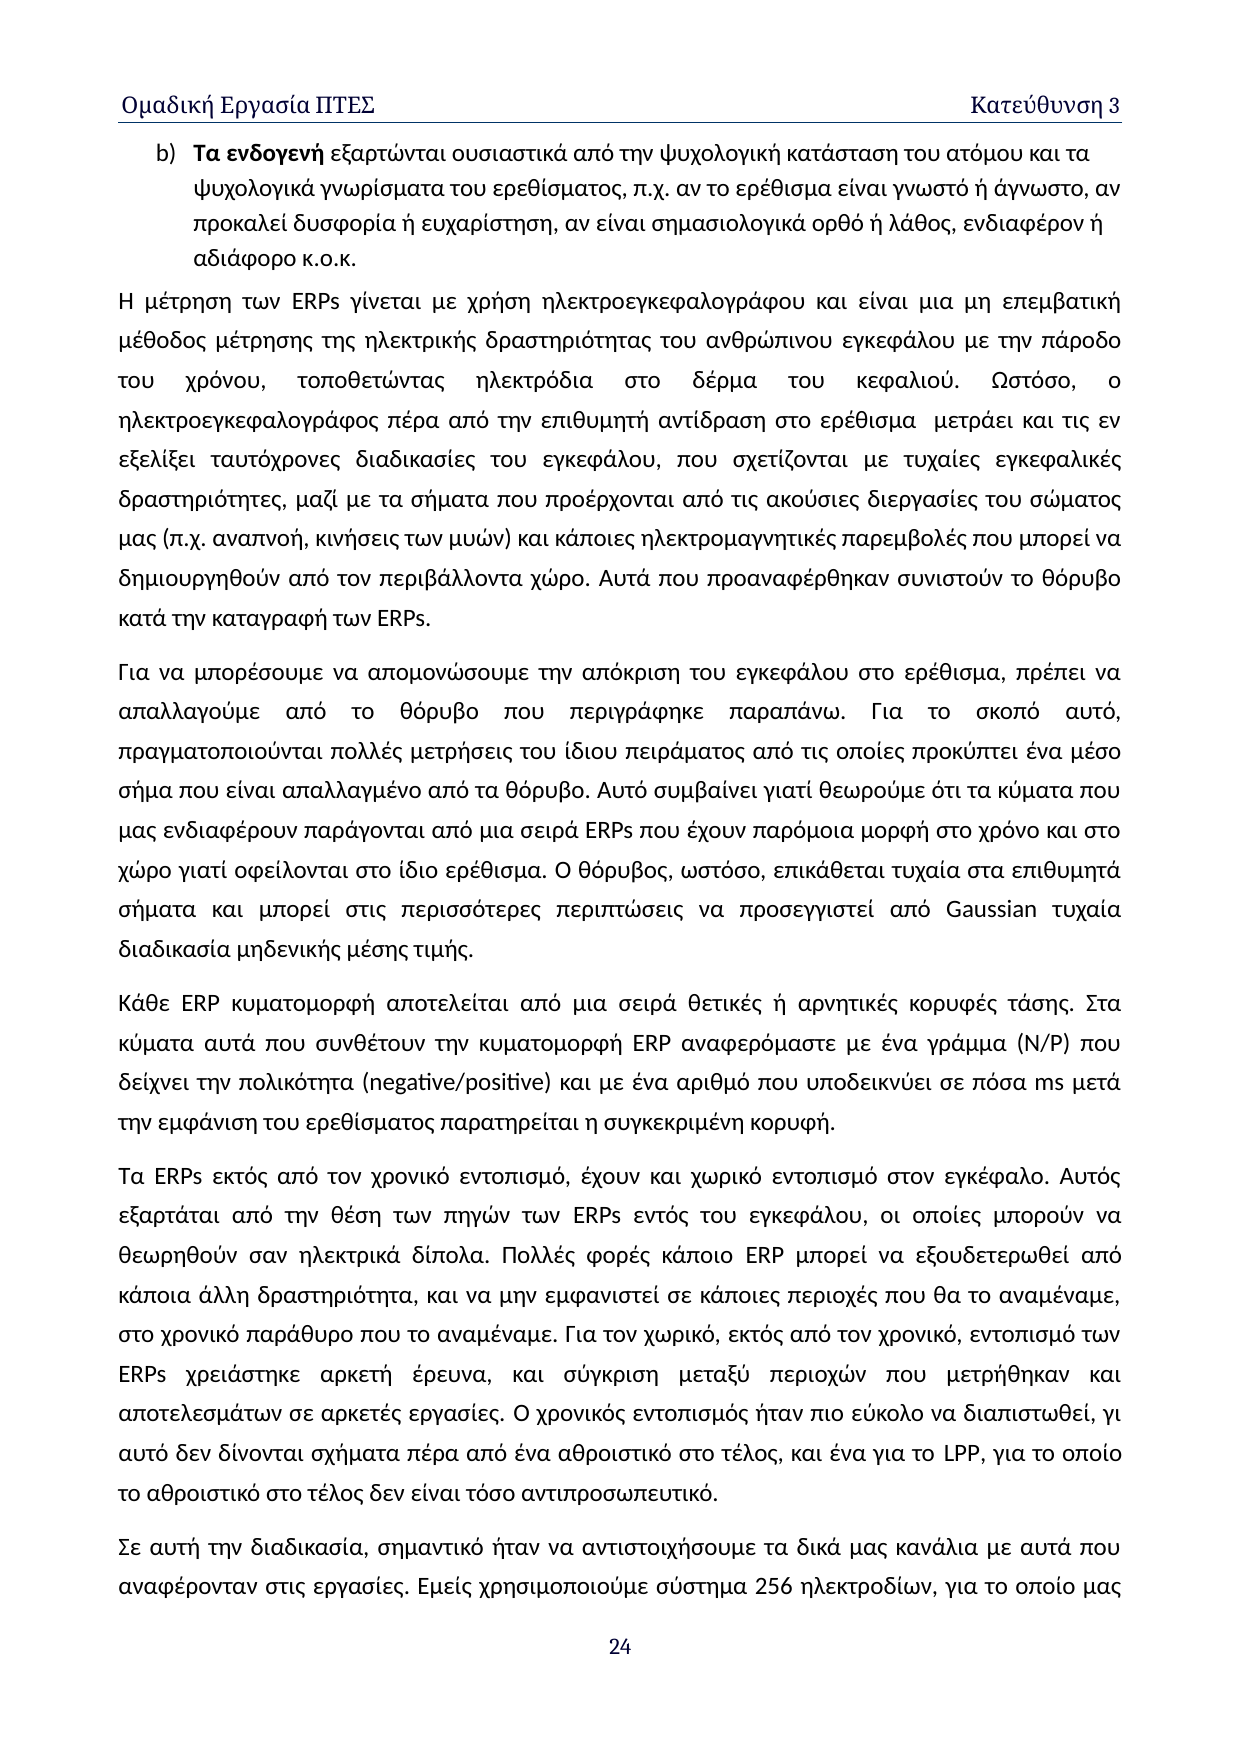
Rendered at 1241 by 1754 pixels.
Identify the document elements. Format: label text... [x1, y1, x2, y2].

text Για να μπορέσουμε να απομονώσουμε την απόκριση του εγκεφάλου στο ερέθισμα, πρέπει να απαλλαγούμε από το θόρυβο που περιγράφηκε παραπάνω. Για το σκοπό αυτό, πραγματοποιούνται πολλές μετρήσεις του ίδιου πειράματος από τις οποίες προκύπτει ένα μέσο σήμα που είναι απαλλαγμένο από τα θόρυβο. Αυτό συμβαίνει γιατί θεωρούμε ότι τα κύματα που μας ενδιαφέρουν παράγονται από μια σειρά ERPs που έχουν παρόμοια μορφή στο χρόνο και στο χώρο γιατί οφείλονται στο ίδιο ερέθισμα. Ο θόρυβος, ωστόσο, επικάθεται τυχαία στα επιθυμητά σήματα και μπορεί στις περισσότερες περιπτώσεις να προσεγγιστεί από Gaussian τυχαία διαδικασία μηδενικής μέσης τιμής. [118, 656, 1122, 963]
text Η μέτρηση των ERPs γίνεται με χρήση ηλεκτροεγκεφαλογράφου και είναι μια μη επεμβατική μέθοδος μέτρησης της ηλεκτρικής δραστηριότητας του ανθρώπινου εγκεφάλου με την πάροδο του χρόνου, τοποθετώντας ηλεκτρόδια στο δέρμα του κεφαλιού. Ωστόσο, ο ηλεκτροεγκεφαλογράφος πέρα από την επιθυμητή αντίδραση στο ερέθισμα μετράει και τις εν εξελίξει ταυτόχρονες διαδικασίες του εγκεφάλου, που σχετίζονται με τυχαίες εγκεφαλικές δραστηριότητες, μαζί με τα σήματα που προέρχονται από τις ακούσιες διεργασίες του σώματος μας (π.χ. αναπνοή, κινήσεις των μυών) και κάποιες ηλεκτρομαγνητικές παρεμβολές που μπορεί να δημιουργηθούν από τον περιβάλλοντα χώρο. Αυτά που προαναφέρθηκαν συνιστούν το θόρυβο κατά την καταγραφή των ERPs. [118, 285, 1122, 632]
text Τα ERPs εκτός από τον χρονικό εντοπισμό, έχουν και χωρικό εντοπισμό στον εγκέφαλο. Αυτός εξαρτάται από την θέση των πηγών των ERPs εντός του εγκεφάλου, οι οποίες μπορούν να θεωρηθούν σαν ηλεκτρικά δίπολα. Πολλές φορές κάποιο ERP μπορεί να εξουδετερωθεί από κάποια άλλη δραστηριότητα, και να μην εμφανιστεί σε κάποιες περιοχές που θα το αναμέναμε, στο χρονικό παράθυρο που το αναμέναμε. Για τον χωρικό, εκτός από τον χρονικό, εντοπισμό των ERPs χρειάστηκε αρκετή έρευνα, και σύγκριση μεταξύ περιοχών που μετρήθηκαν και αποτελεσμάτων σε αρκετές εργασίες. O χρονικός εντοπισμός ήταν πιο εύκολο να διαπιστωθεί, γι αυτό δεν δίνονται σχήματα πέρα από ένα αθροιστικό στο τέλος, και ένα για το LPP, για το οποίο το αθροιστικό στο τέλος δεν είναι τόσο αντιπροσωπευτικό. [118, 1160, 1122, 1507]
list Τα ενδογενή εξαρτώνται ουσιαστικά από την ψυχολογική κατάσταση του ατόμου και τα ψυχολογικά γνωρίσματα του ερεθίσματος, π.χ. αν το ερέθισμα είναι γνωστό ή άγνωστο, αν προκαλεί δυσφορία ή ευχαρίστηση, αν είναι σημασιολογικά ορθό ή λάθος, ενδιαφέρον ή αδιάφορο κ.ο.κ. [156, 137, 1122, 273]
text Σε αυτή την διαδικασία, σημαντικό ήταν να αντιστοιχήσουμε τα δικά μας κανάλια με αυτά που αναφέρονταν στις εργασίες. Εμείς χρησιμοποιούμε σύστημα 256 ηλεκτροδίων, για το οποίο μας [118, 1531, 1122, 1601]
text Κάθε ERP κυματομορφή αποτελείται από μια σειρά θετικές ή αρνητικές κορυφές τάσης. Στα κύματα αυτά που συνθέτουν την κυματομορφή ERP αναφερόμαστε με ένα γράμμα (N/P) που δείχνει την πολικότητα (negative/positive) και με ένα αριθμό που υποδεικνύει σε πόσα ms μετά την εμφάνιση του ερεθίσματος παρατηρείται η συγκεκριμένη κορυφή. [118, 987, 1122, 1136]
